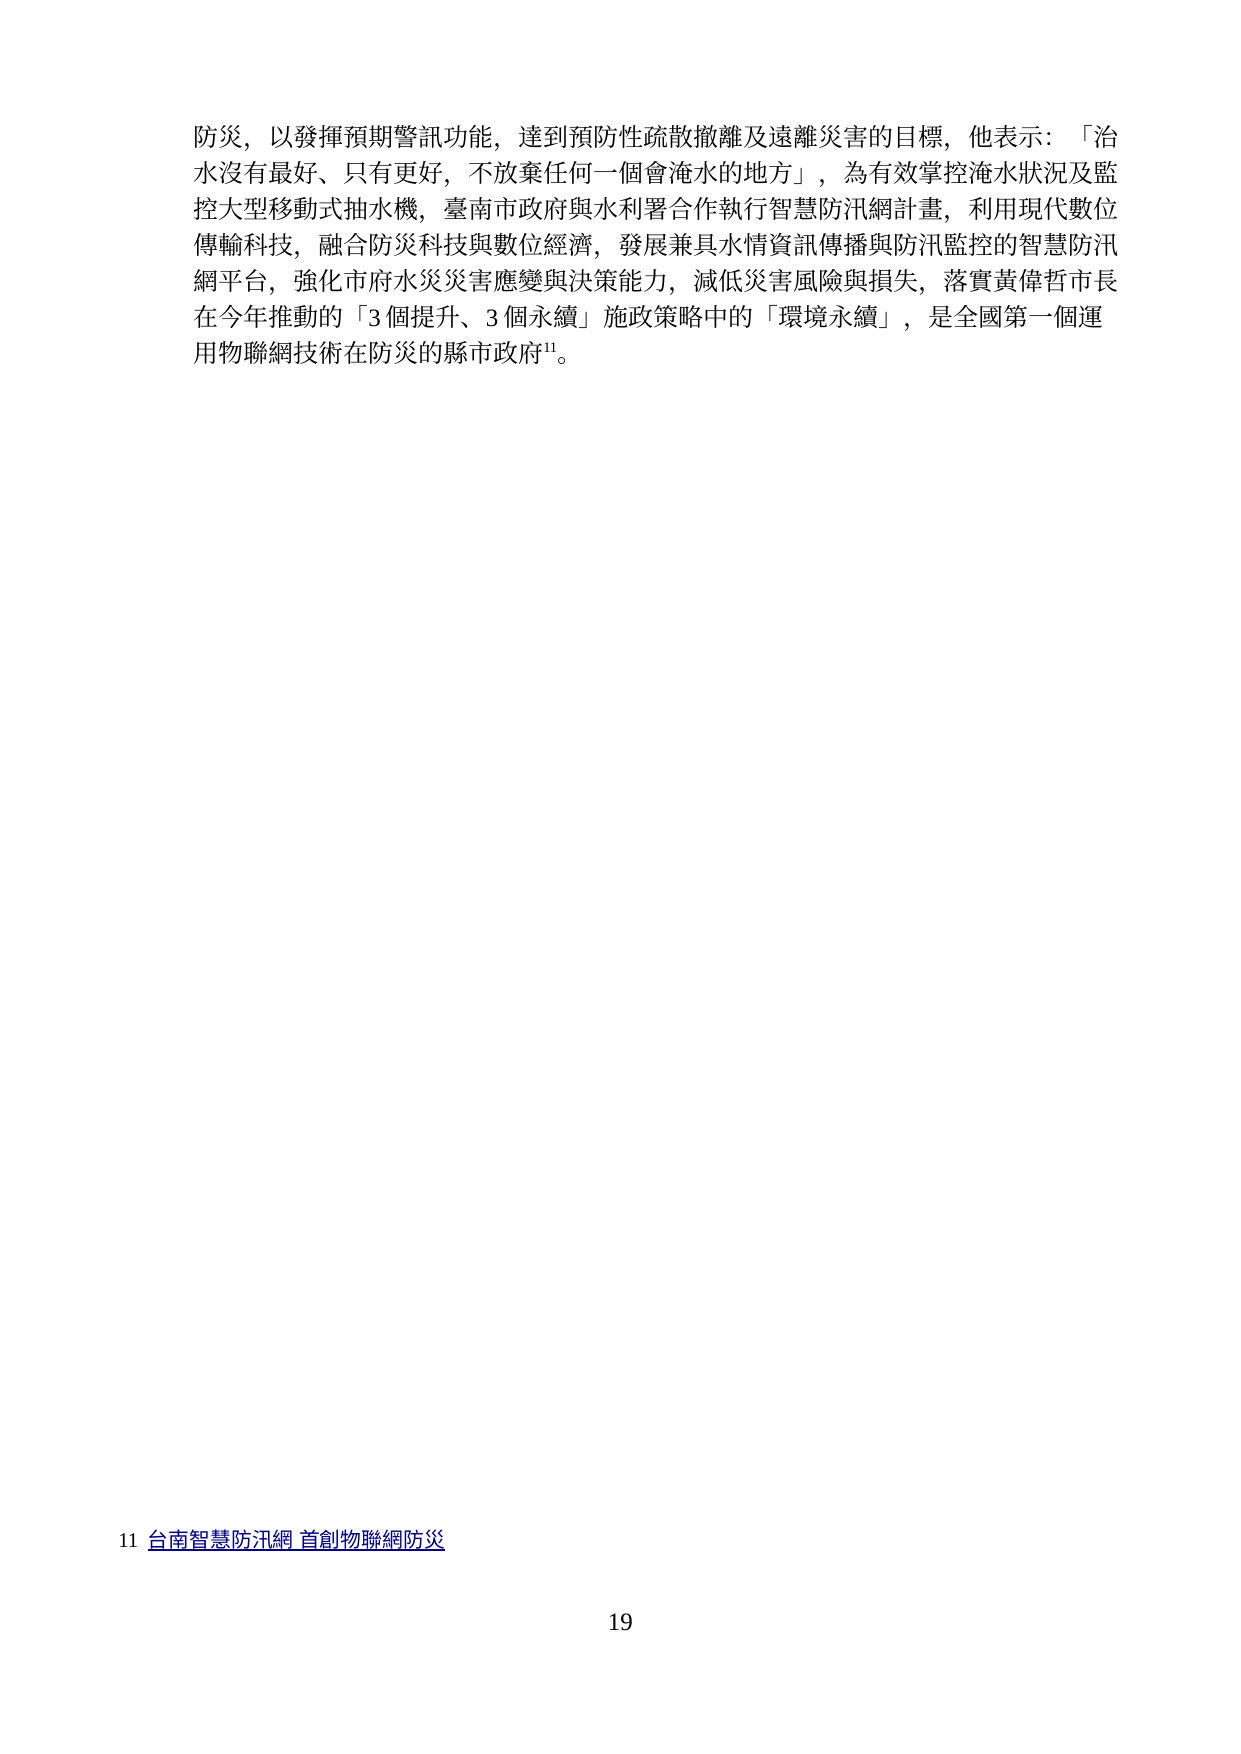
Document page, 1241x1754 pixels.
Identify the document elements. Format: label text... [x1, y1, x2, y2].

list 防災，以發揮預期警訊功能，達到預防性疏散撤離及遠離災害的目標，他表示：「治水沒有最好、只有更好，不放棄任何一個會淹水的地方」，為有效掌控淹水狀況及監控大型移動式抽水機，臺南市政府與水利署合作執行智慧防汛網計畫，利用現代數位傳輸科技，融合防災科技與數位經濟，發展兼具水情資訊傳播與防汛監控的智慧防汛網平台，強化市府水災災害應變與決策能力，減低災害風險與損失，落實黃偉哲市長在今年推動的「3個提升、3個永續」施政策略中的「環境永續」，是全國第一個運用物聯網技術在防災的縣市政府。 [156, 118, 1122, 398]
list 台南智慧防汛網 首創物聯網防災 [118, 1525, 1122, 1578]
